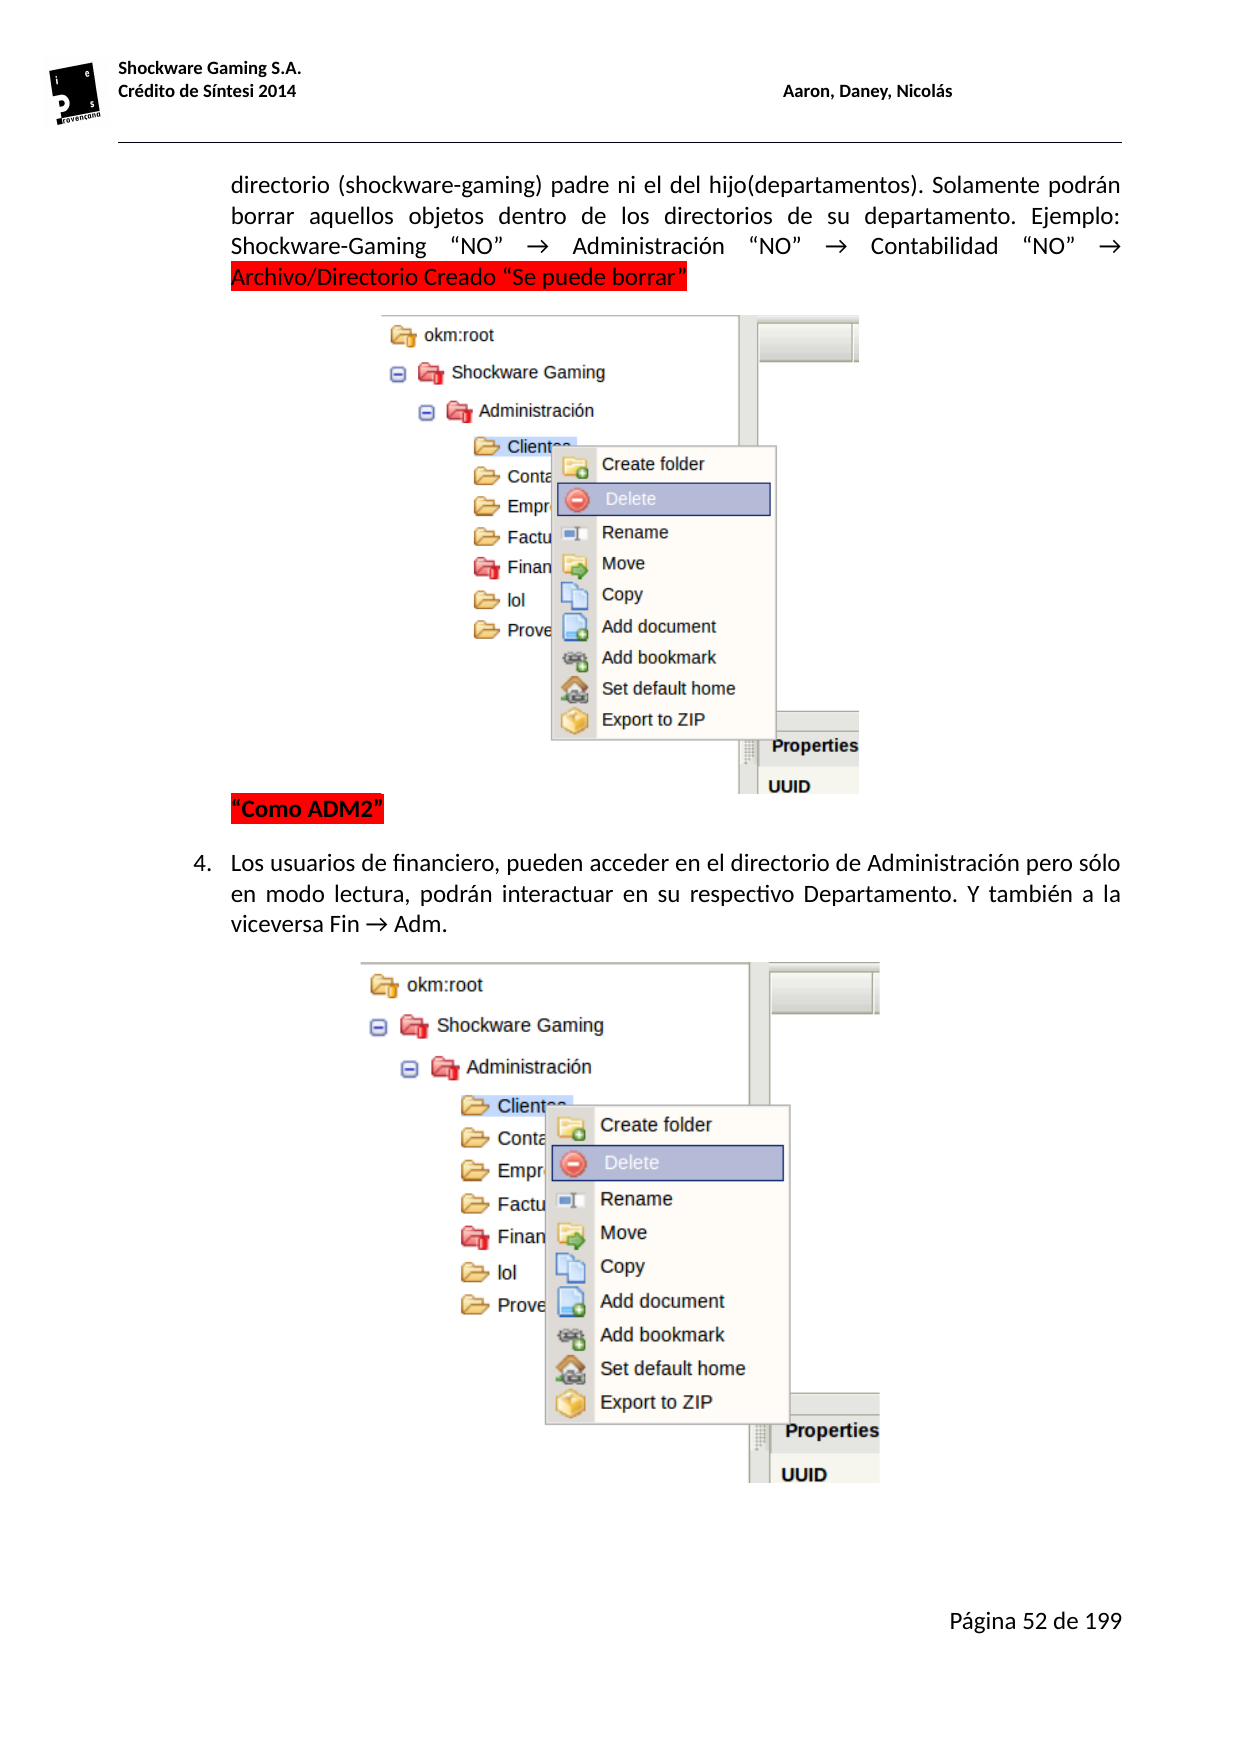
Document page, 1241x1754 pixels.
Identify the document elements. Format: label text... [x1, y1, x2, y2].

picture [43, 56, 110, 130]
list directorio (shockware-gaming) padre ni el del hijo(departamentos). Solamente podrán borrar aquellos objetos dentro de los directorios de su departamento. Ejemplo: Shockware-Gaming “NO” → Administración “NO” → Contabilidad “NO” → Archivo/Directorio Creado “Se puede borrar” [193, 169, 1122, 291]
picture [381, 315, 859, 794]
list “Como ADM2” [193, 315, 1122, 824]
picture [360, 962, 880, 1483]
list Los usuarios de financiero, pueden acceder en el directorio de Administración pero sólo en modo lectura, podrán interactuar en su respectivo Departamento. Y también a la viceversa Fin → Adm. [193, 847, 1122, 939]
